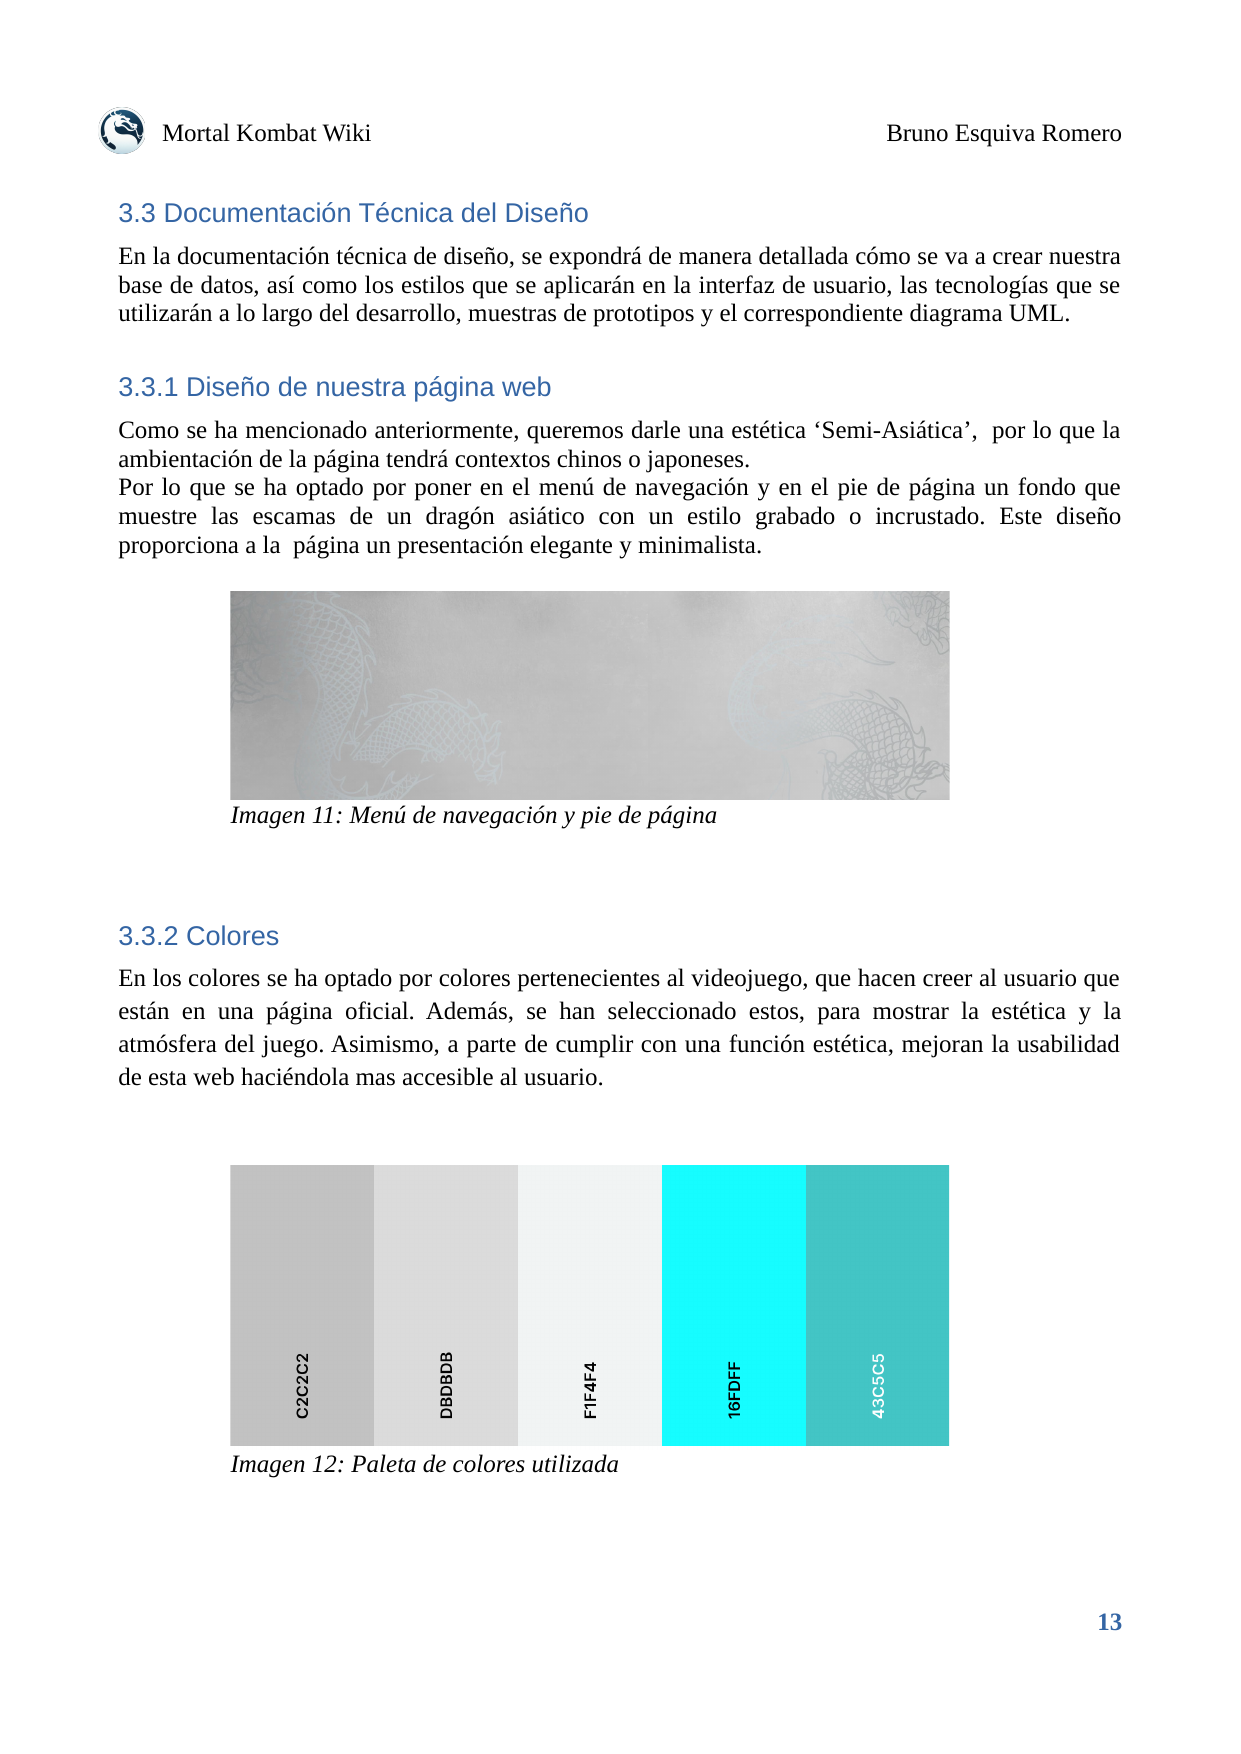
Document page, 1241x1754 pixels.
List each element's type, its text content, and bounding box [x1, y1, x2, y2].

picture [98, 107, 145, 154]
subtitle 3.3.2 Colores [118, 919, 1122, 951]
picture [230, 1165, 950, 1450]
text En los colores se ha optado por colores pertenecientes al videojuego, que hacen creer al usuario que están en una página oficial. Además, se han seleccionado estos, para mostrar la estética y la atmósfera del juego. Asimismo, a parte de cumplir con una función estética, mejoran la usabilidad de esta web haciéndola mas accesible al usuario. [118, 963, 1122, 1091]
subtitle 3.3 Documentación Técnica del Diseño [118, 197, 1122, 228]
text Imagen 12: Paleta de colores utilizada [230, 1450, 949, 1478]
text Imagen 11: Menú de navegación y pie de página [230, 800, 949, 828]
subtitle 3.3.1 Diseño de nuestra página web [118, 371, 1122, 402]
text En la documentación técnica de diseño, se expondrá de manera detallada cómo se va a crear nuestra base de datos, así como los estilos que se aplicarán en la interfaz de usuario, las tecnologías que se utilizarán a lo largo del desarrollo, muestras de prototipos y el correspondiente diagrama UML. [118, 241, 1122, 327]
text Como se ha mencionado anteriormente, queremos darle una estética ‘Semi-Asiática’, por lo que la ambientación de la página tendrá contextos chinos o japoneses. [118, 415, 1122, 472]
picture [230, 591, 950, 800]
text Por lo que se ha optado por poner en el menú de navegación y en el pie de página un fondo que muestre las escamas de un dragón asiático con un estilo grabado o incrustado. Este diseño proporciona a la página un presentación elegante y minimalista. [118, 472, 1122, 559]
